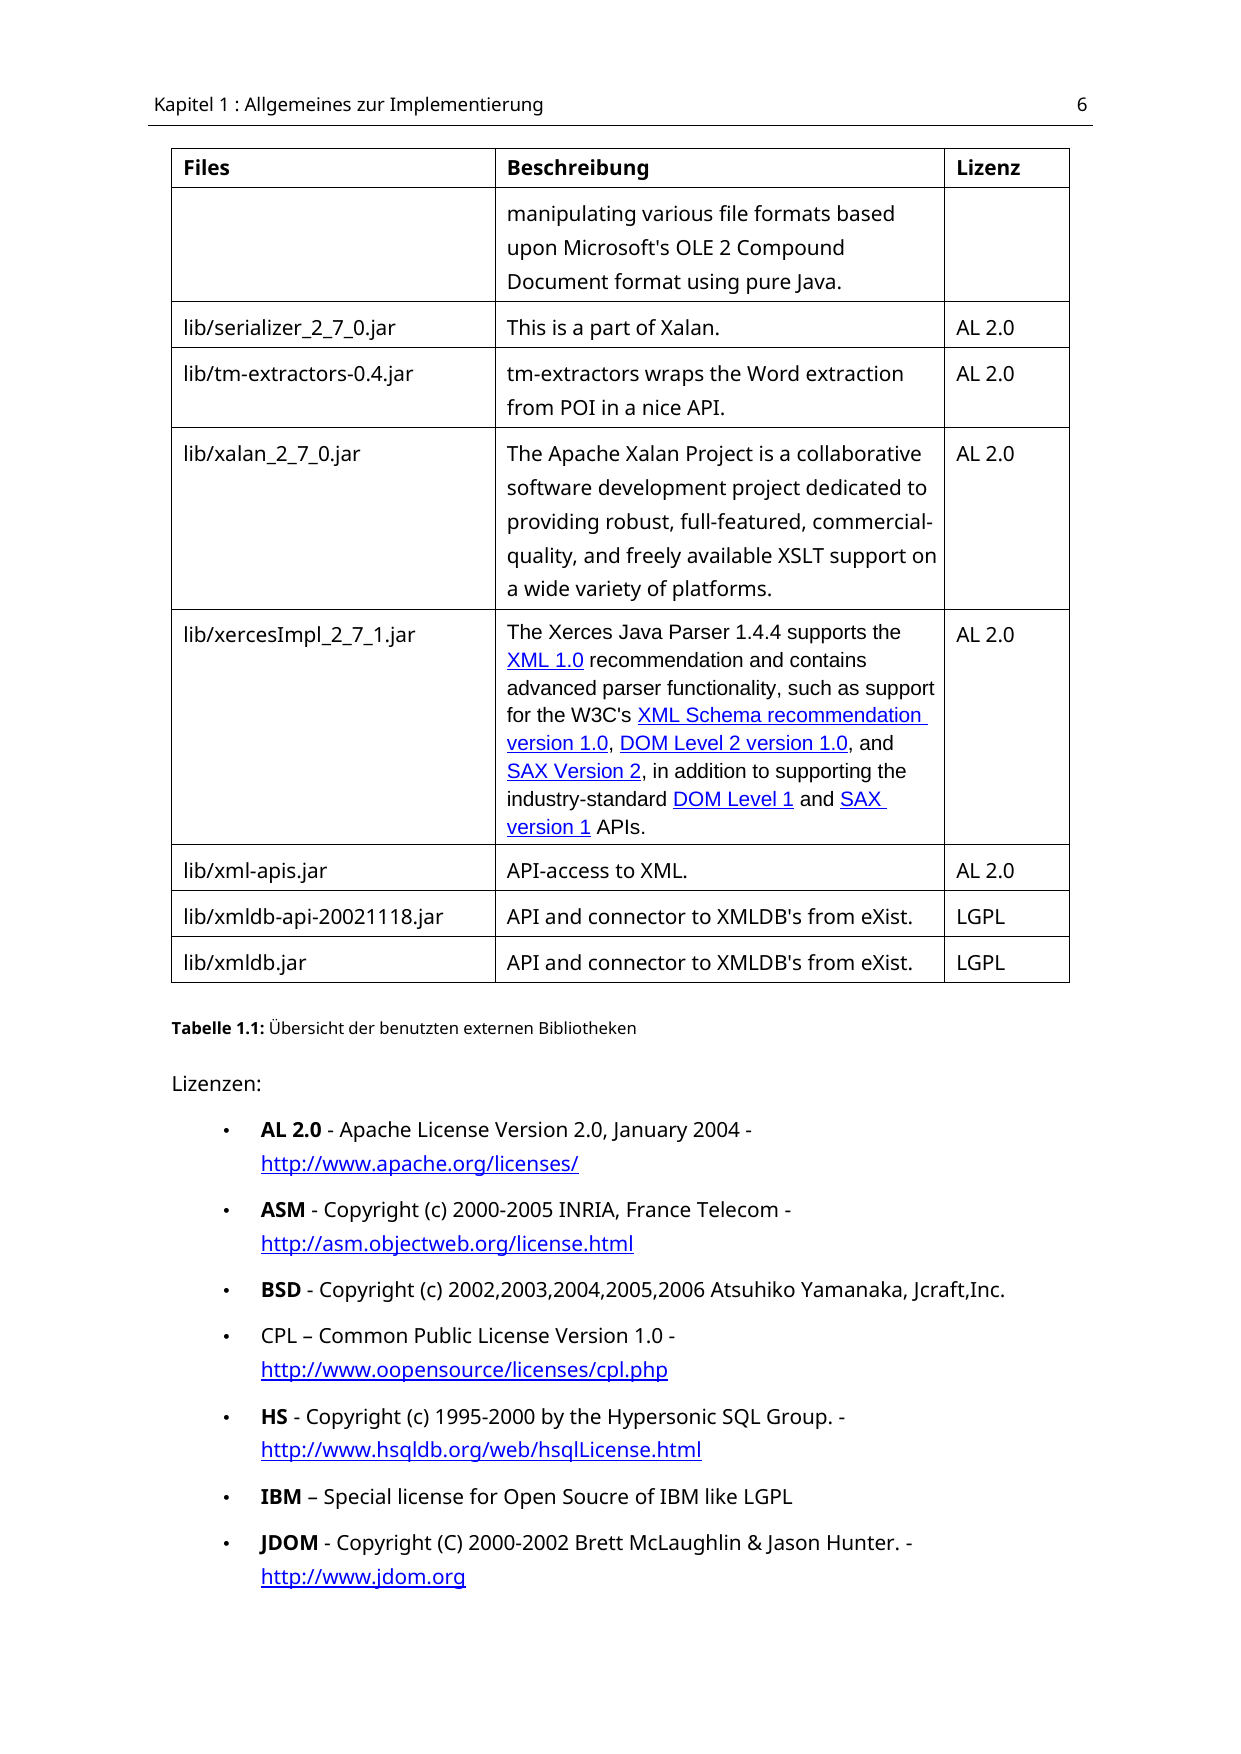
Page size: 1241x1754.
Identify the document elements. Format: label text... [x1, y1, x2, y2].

table_cell lib/xml-apis.jar [172, 845, 495, 890]
table_cell tm-extractors wraps the Word extraction from POI in a nice API. [496, 348, 944, 427]
table_cell lib/xercesImpl_2_7_1.jar [172, 610, 495, 844]
table_cell API and connector to XMLDB's from eXist. [496, 937, 944, 982]
table_cell AL 2.0 [945, 348, 1069, 427]
table_cell API and connector to XMLDB's from eXist. [496, 891, 944, 936]
table_cell [945, 188, 1069, 301]
list BSD - Copyright (c) 2002,2003,2004,2005,2006 Atsuhiko Yamanaka, Jcraft,Inc. [185, 1275, 1069, 1303]
table_cell manipulating various file formats based upon Microsoft's OLE 2 Compound Document format using pure Java. [496, 188, 944, 301]
table_cell lib/xmldb.jar [172, 937, 495, 982]
table_cell AL 2.0 [945, 610, 1069, 844]
text Tabelle 1.1: Übersicht der benutzten externen Bibliotheken [171, 1016, 1069, 1039]
table_cell lib/xalan_2_7_0.jar [172, 428, 495, 609]
table_header Lizenz [945, 149, 1069, 187]
table_cell AL 2.0 [945, 845, 1069, 890]
table_cell The Apache Xalan Project is a collaborative software development project dedicated to providing robust, full-featured, commercial-quality, and freely available XSLT support on a wide variety of platforms. [496, 428, 944, 609]
text Lizenzen: [171, 1069, 1069, 1097]
table_cell lib/tm-extractors-0.4.jar [172, 348, 495, 427]
table_header Beschreibung [496, 149, 944, 187]
list AL 2.0 - Apache License Version 2.0, January 2004 - http://www.apache.org/licenses/ [185, 1115, 1069, 1177]
table_header Files [172, 149, 495, 187]
table_cell [172, 188, 495, 301]
table_cell AL 2.0 [945, 302, 1069, 347]
table_cell The Xerces Java Parser 1.4.4 supports the XML 1.0 recommendation and contains advanced parser functionality, such as support for the W3C's XML Schema recommendation version 1.0, DOM Level 2 version 1.0, and SAX Version 2, in addition to supporting the industry-standard DOM Level 1 and SAX version 1 APIs. [496, 610, 944, 844]
list IBM – Special license for Open Soucre of IBM like LGPL [185, 1482, 1069, 1510]
list HS - Copyright (c) 1995-2000 by the Hypersonic SQL Group. - http://www.hsqldb.org/web/hsqlLicense.html [185, 1402, 1069, 1464]
table_cell lib/xmldb-api-20021118.jar [172, 891, 495, 936]
list JDOM - Copyright (C) 2000-2002 Brett McLaughlin & Jason Hunter. - http://www.jdom.org [185, 1528, 1069, 1590]
table_cell lib/serializer_2_7_0.jar [172, 302, 495, 347]
list CPL – Common Public License Version 1.0 - http://www.oopensource/licenses/cpl.php [185, 1322, 1069, 1384]
table_cell This is a part of Xalan. [496, 302, 944, 347]
table_cell AL 2.0 [945, 428, 1069, 609]
table_cell LGPL [945, 891, 1069, 936]
table_cell API-access to XML. [496, 845, 944, 890]
table_cell LGPL [945, 937, 1069, 982]
list ASM - Copyright (c) 2000-2005 INRIA, France Telecom - http://asm.objectweb.org/license.html [185, 1195, 1069, 1257]
